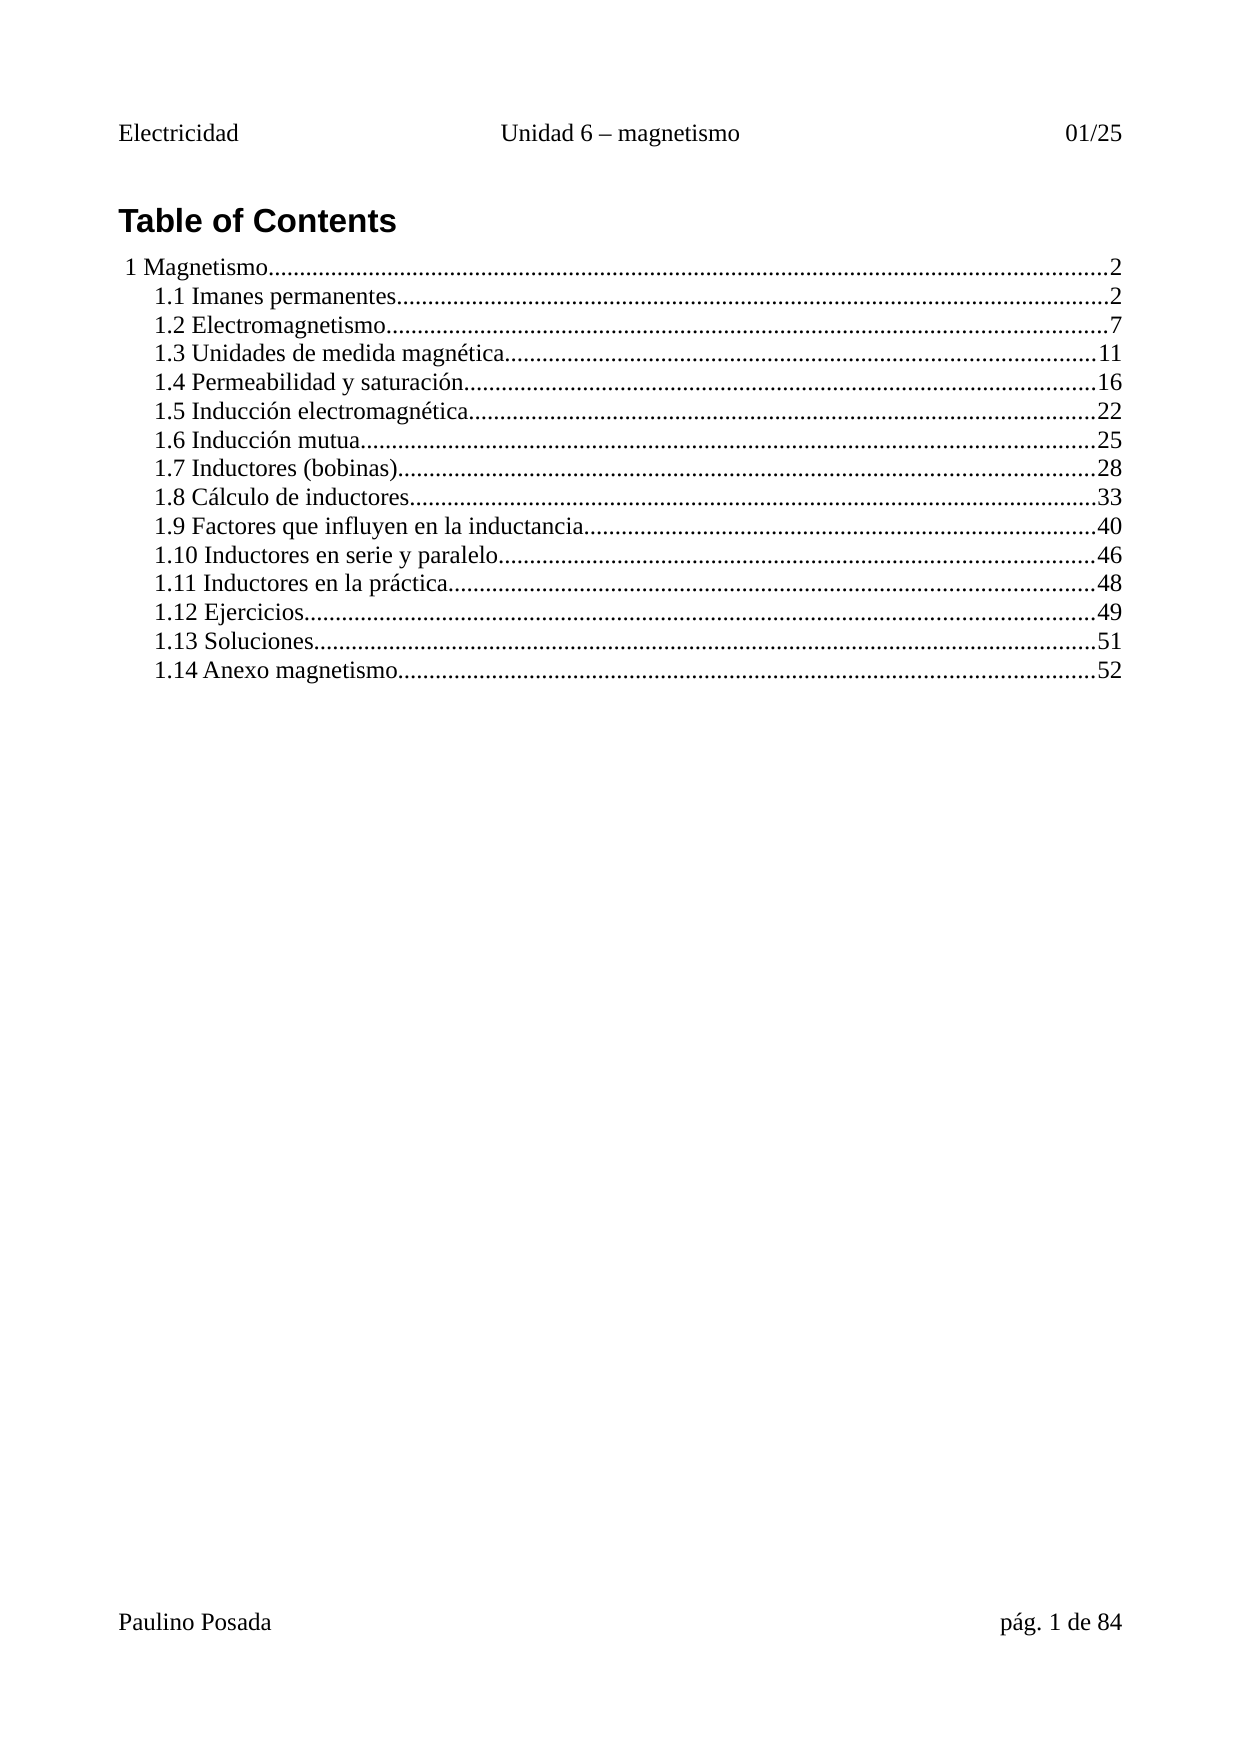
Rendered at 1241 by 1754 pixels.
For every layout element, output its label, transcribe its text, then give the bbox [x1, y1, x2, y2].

text 1.14 Anexo magnetismo 52 [148, 655, 1122, 683]
text 1.2 Electromagnetismo 7 [148, 310, 1122, 338]
text 1 Magnetismo 2 [118, 252, 1122, 281]
text 1.6 Inducción mutua 25 [148, 425, 1122, 453]
text 1.4 Permeabilidad y saturación 16 [148, 367, 1122, 396]
text 1.13 Soluciones 51 [148, 626, 1122, 655]
text 1.12 Ejercicios 49 [148, 597, 1122, 626]
text 1.7 Inductores (bobinas) 28 [148, 453, 1122, 482]
text 1.5 Inducción electromagnética 22 [148, 396, 1122, 425]
subtitle Table of Contents [118, 201, 1122, 240]
text 1.11 Inductores en la práctica 48 [148, 568, 1122, 597]
text 1.9 Factores que influyen en la inductancia 40 [148, 511, 1122, 540]
text 1.3 Unidades de medida magnética 11 [148, 338, 1122, 367]
text 1.10 Inductores en serie y paralelo 46 [148, 540, 1122, 568]
text 1.8 Cálculo de inductores 33 [148, 482, 1122, 511]
text 1.1 Imanes permanentes 2 [148, 281, 1122, 310]
